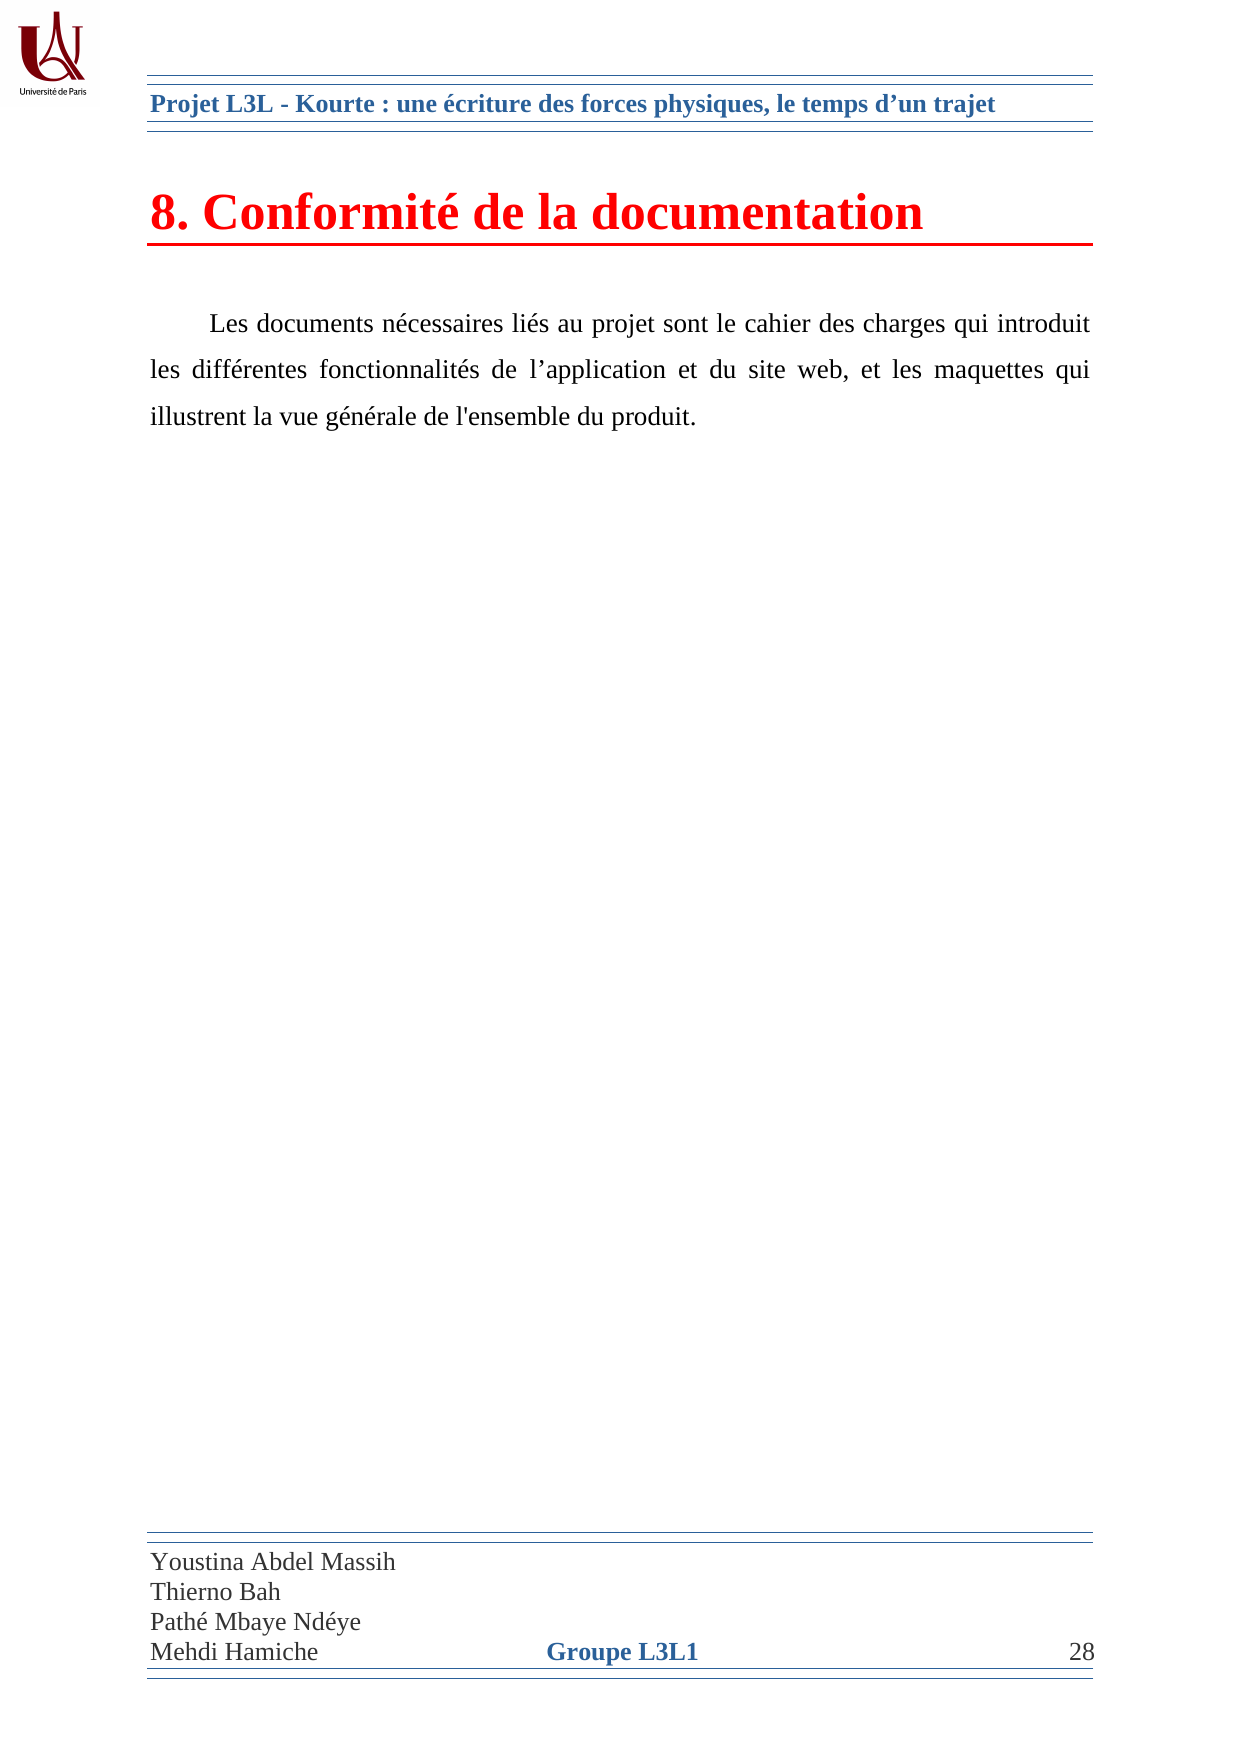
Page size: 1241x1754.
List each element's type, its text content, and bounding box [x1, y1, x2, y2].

text Les documents nécessaires liés au projet sont le cahier des charges qui introduit les différentes fonctionnalités de l’application et du site web, et les maquettes qui illustrent la vue générale de l'ensemble du produit. [150, 307, 1090, 431]
picture [0, 0, 101, 107]
subtitle 8. Conformité de la documentation [147, 178, 1093, 243]
